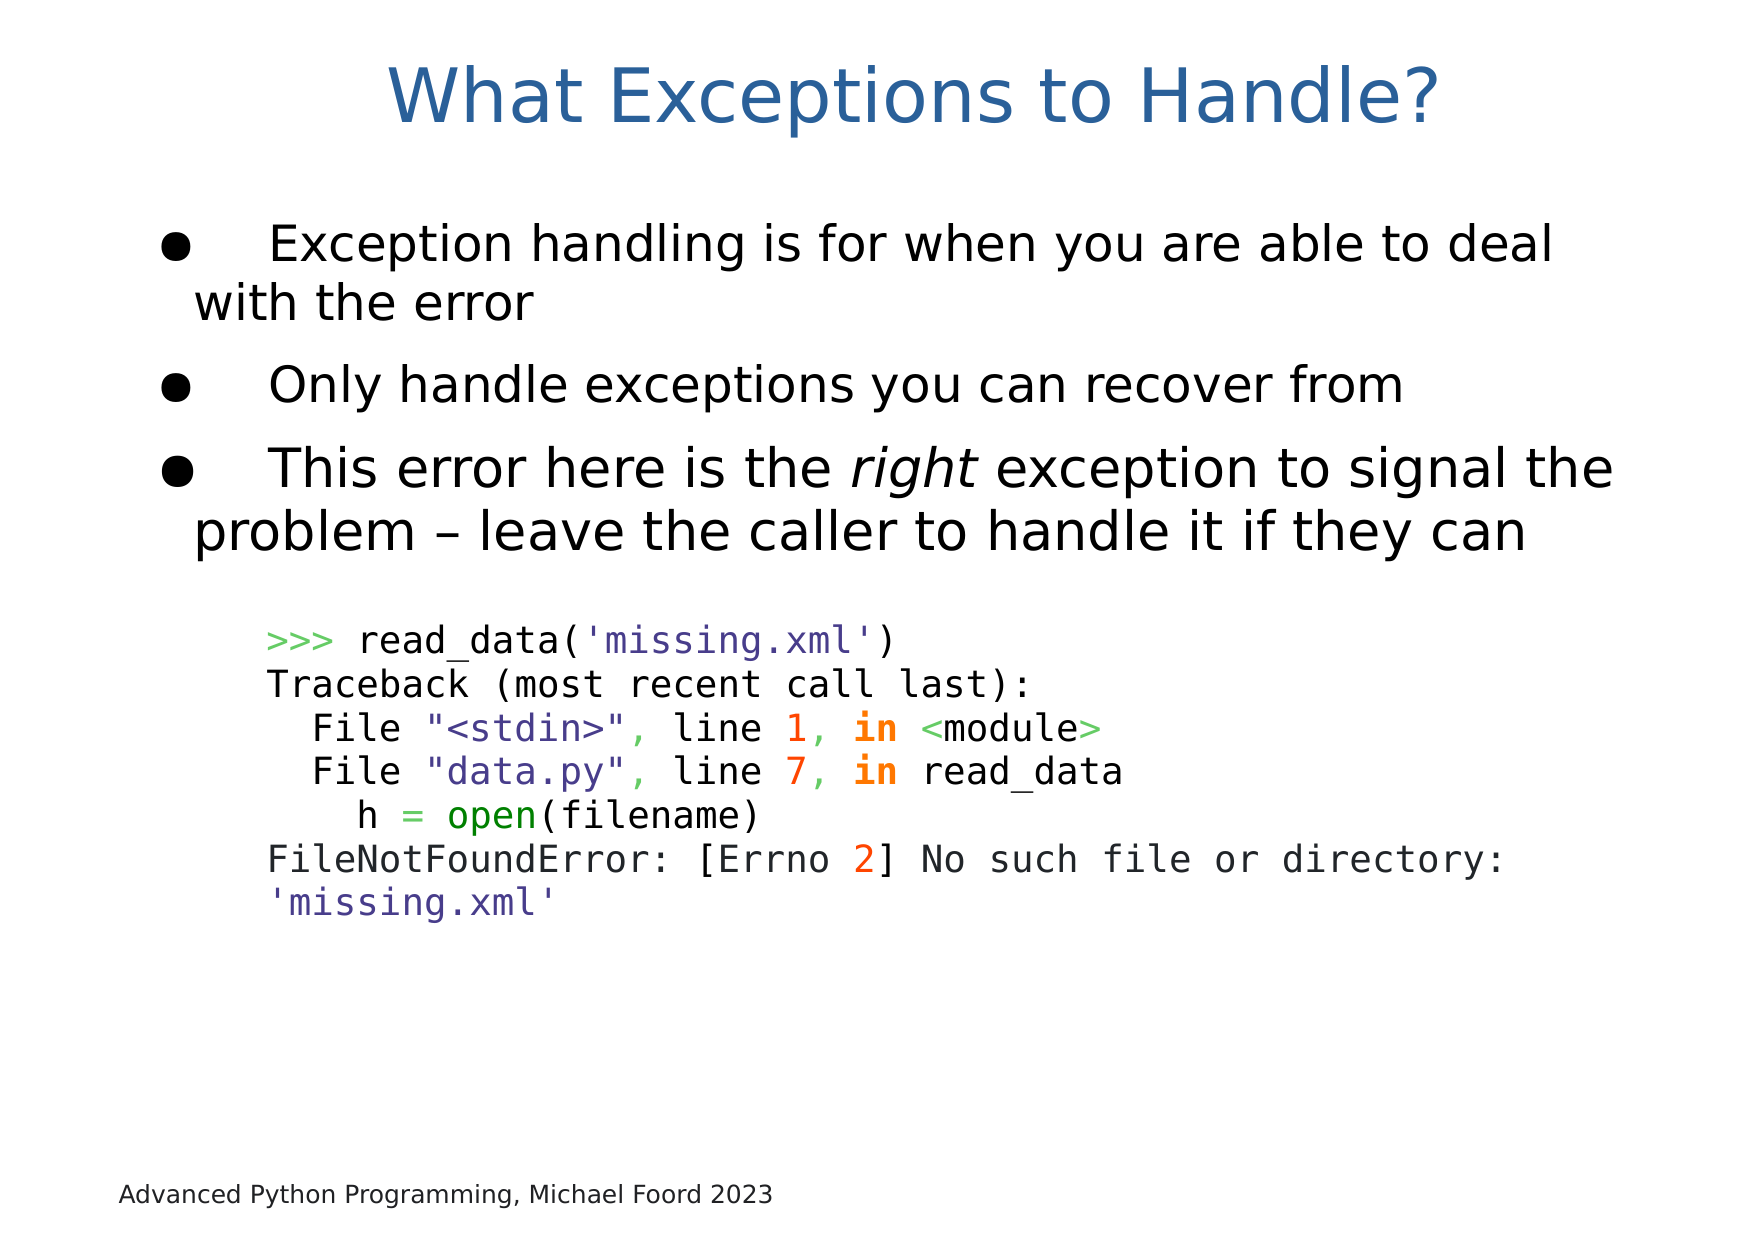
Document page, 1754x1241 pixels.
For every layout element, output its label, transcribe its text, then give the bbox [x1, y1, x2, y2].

text Traceback (most recent call last): [266, 663, 1636, 706]
text h = open(filename) [266, 794, 1636, 837]
text File "data.py", line 7, in read_data [266, 750, 1636, 794]
text FileNotFoundError: [Errno 2] No such file or directory: 'missing.xml' [266, 837, 1636, 924]
list Exception handling is for when you are able to deal with the error [156, 215, 1636, 332]
text What Exceptions to Handle? [193, 53, 1636, 140]
list This error here is the right exception to signal the problem – leave the caller to handle it if they can [156, 437, 1636, 563]
text File "<stdin>", line 1, in <module> [266, 706, 1636, 750]
list Only handle exceptions you can recover from [156, 356, 1636, 414]
text >>> read_data('missing.xml') [266, 619, 1636, 663]
